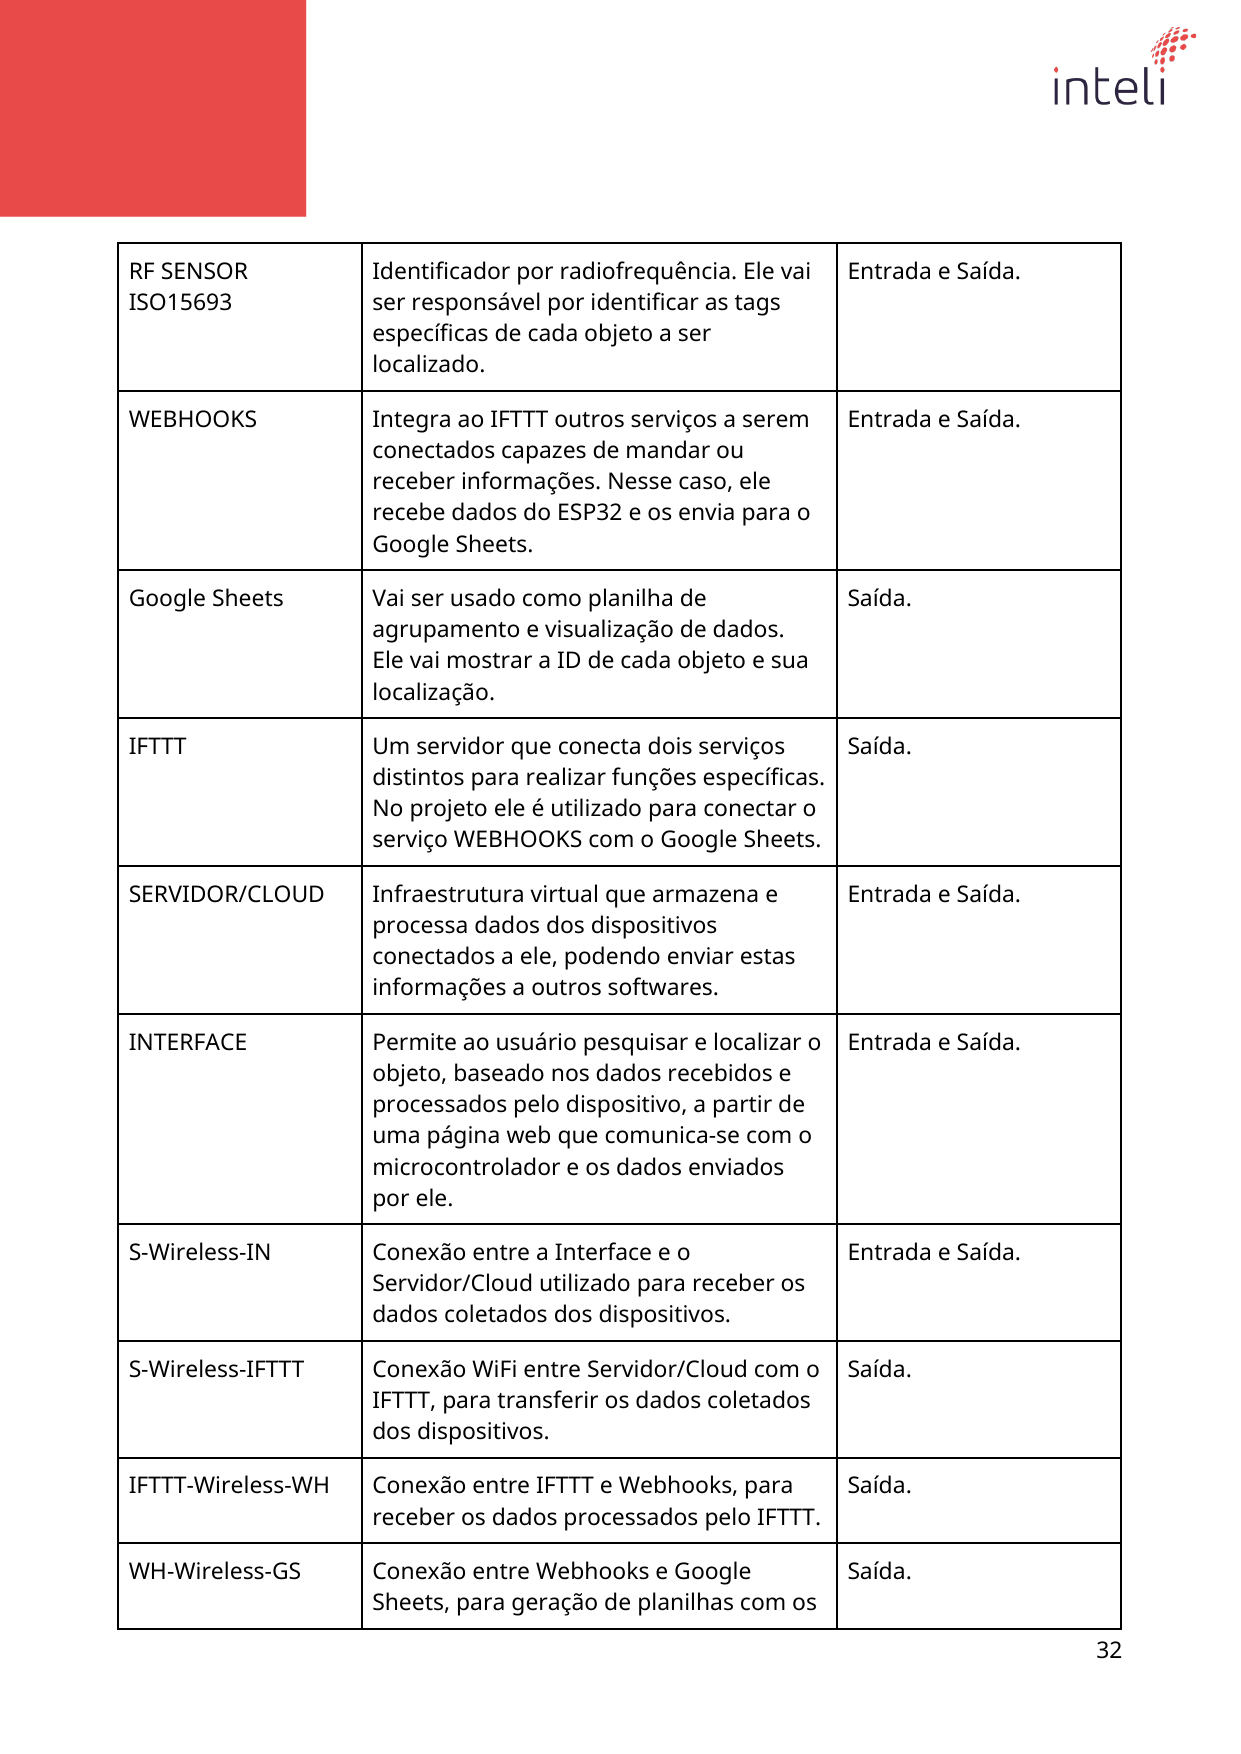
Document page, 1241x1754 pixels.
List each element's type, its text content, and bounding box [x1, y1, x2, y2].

table_cell Vai ser usado como planilha de agrupamento e visualização de dados. Ele vai mostrar a ID de cada objeto e sua localização. [363, 571, 836, 717]
table_cell Entrada e Saída. [838, 392, 1120, 569]
table_cell Identificador por radiofrequência. Ele vai ser responsável por identificar as tags específicas de cada objeto a ser localizado. [363, 244, 836, 390]
table_cell WEBHOOKS [119, 392, 361, 569]
table_cell Integra ao IFTTT outros serviços a serem conectados capazes de mandar ou receber informações. Nesse caso, ele recebe dados do ESP32 e os envia para o Google Sheets. [363, 392, 836, 569]
table_cell IFTTT [119, 719, 361, 865]
table_cell Conexão entre IFTTT e Webhooks, para receber os dados processados pelo IFTTT. [363, 1459, 836, 1542]
picture [0, 0, 307, 217]
table_cell Conexão entre Webhooks e Google Sheets, para geração de planilhas com os [363, 1544, 836, 1627]
table_cell Saída. [838, 1544, 1120, 1627]
table_cell Entrada e Saída. [838, 244, 1120, 390]
table_cell Saída. [838, 571, 1120, 717]
table_cell Saída. [838, 719, 1120, 865]
table_cell SERVIDOR/CLOUD [119, 867, 361, 1013]
table_cell Conexão entre a Interface e o Servidor/Cloud utilizado para receber os dados coletados dos dispositivos. [363, 1225, 836, 1340]
table_cell S-Wireless-IN [119, 1225, 361, 1340]
table_cell IFTTT-Wireless-WH [119, 1459, 361, 1542]
table_cell WH-Wireless-GS [119, 1544, 361, 1627]
table_cell Entrada e Saída. [838, 867, 1120, 1013]
table_cell Saída. [838, 1459, 1120, 1542]
table_cell S-Wireless-IFTTT [119, 1342, 361, 1457]
table_cell Entrada e Saída. [838, 1225, 1120, 1340]
table_cell Google Sheets [119, 571, 361, 717]
table_cell Um servidor que conecta dois serviços distintos para realizar funções específicas. No projeto ele é utilizado para conectar o serviço WEBHOOKS com o Google Sheets. [363, 719, 836, 865]
table_cell Infraestrutura virtual que armazena e processa dados dos dispositivos conectados a ele, podendo enviar estas informações a outros softwares. [363, 867, 836, 1013]
table_cell Saída. [838, 1342, 1120, 1457]
table_cell Entrada e Saída. [838, 1015, 1120, 1223]
table_cell INTERFACE [119, 1015, 361, 1223]
table_cell Permite ao usuário pesquisar e localizar o objeto, baseado nos dados recebidos e processados pelo dispositivo, a partir de uma página web que comunica-se com o microcontrolador e os dados enviados por ele. [363, 1015, 836, 1223]
table_cell Conexão WiFi entre Servidor/Cloud com o IFTTT, para transferir os dados coletados dos dispositivos. [363, 1342, 836, 1457]
table_cell RF SENSOR ISO15693 [119, 244, 361, 390]
picture [1054, 27, 1197, 105]
